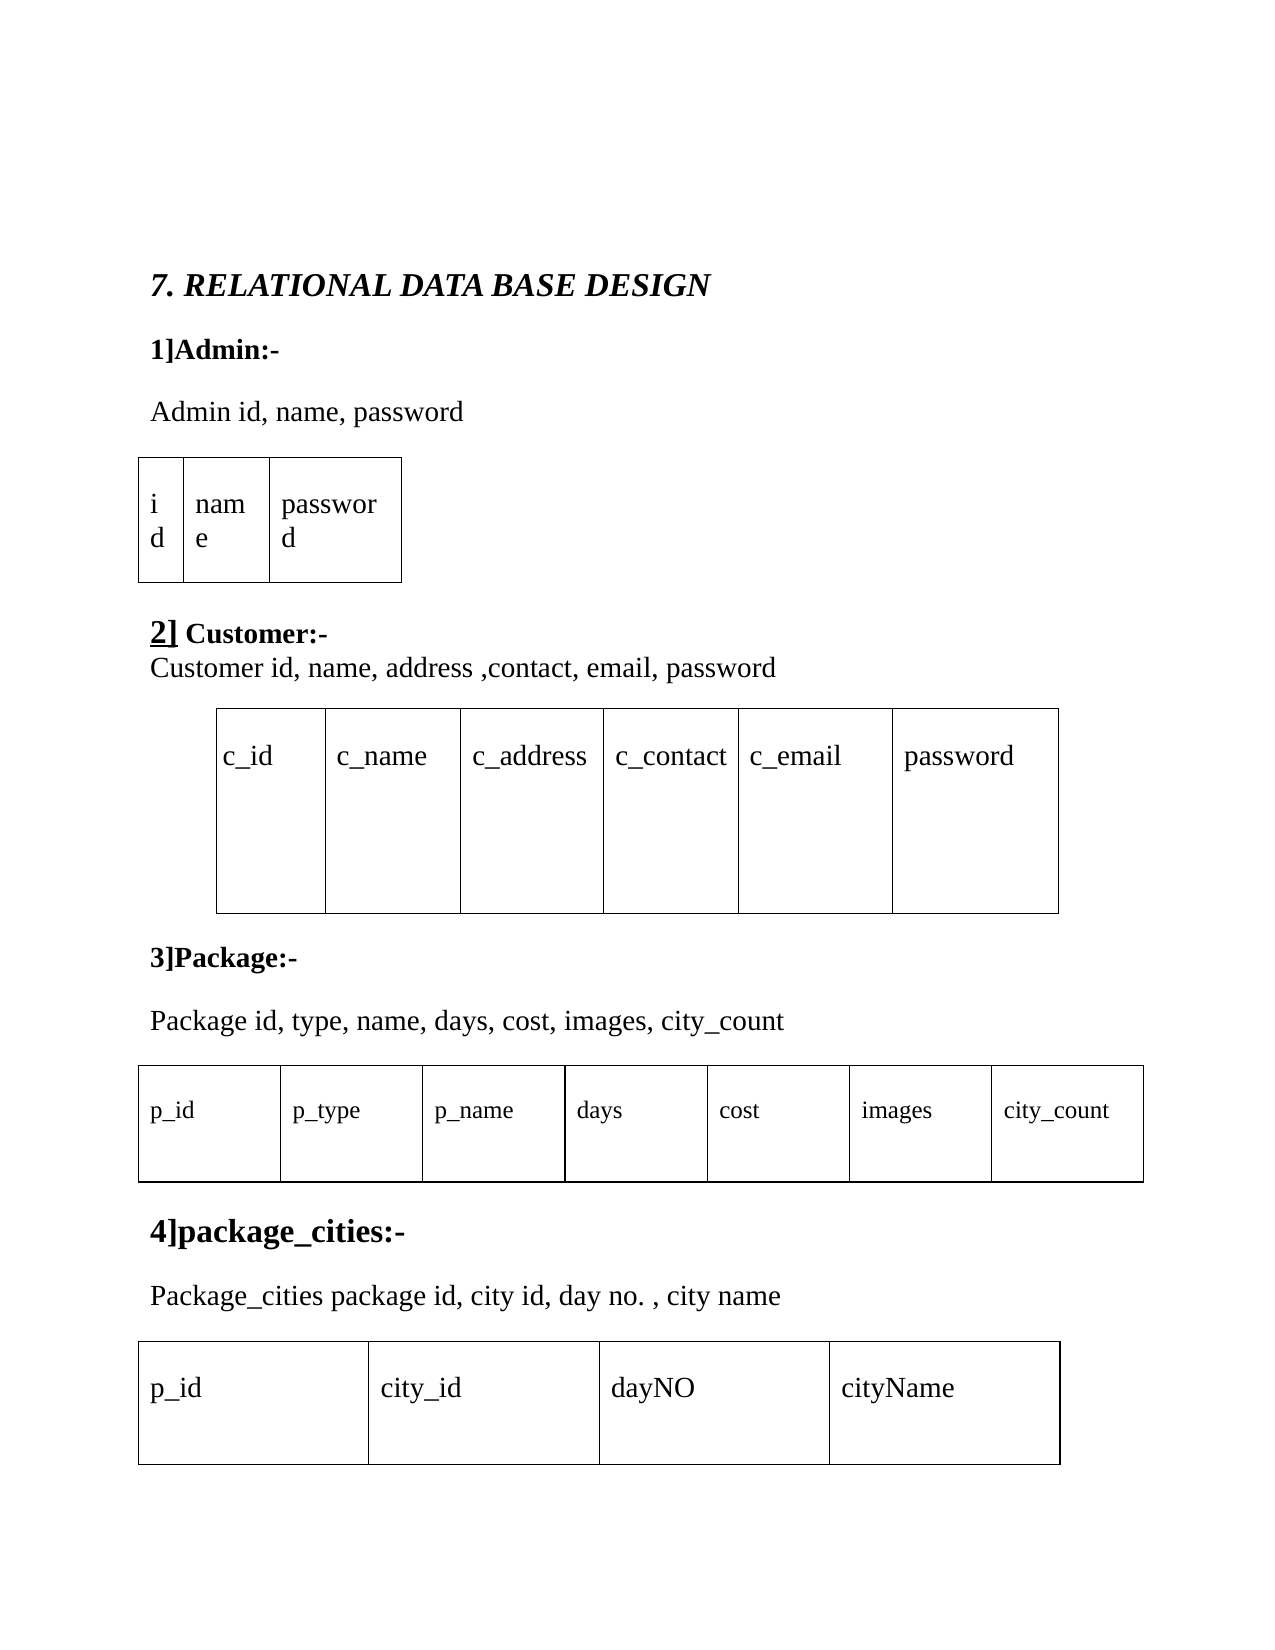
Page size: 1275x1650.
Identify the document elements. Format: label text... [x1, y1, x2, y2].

table_header p_id [139, 1066, 280, 1181]
table_header c_email [739, 709, 892, 913]
text Admin id, name, password [150, 394, 1125, 428]
table_header c_contact [604, 709, 738, 913]
table_header images [850, 1066, 991, 1181]
table_header city_count [992, 1066, 1143, 1181]
table_header c_address [461, 709, 603, 913]
table_header p_id [139, 1342, 368, 1464]
text 1]Admin:- [150, 332, 1125, 366]
table_header cost [708, 1066, 849, 1181]
table_header cityName [830, 1342, 1059, 1464]
text Package id, type, name, days, cost, images, city_count [150, 1003, 1125, 1036]
table_header city_id [369, 1342, 599, 1464]
text 7. RELATIONAL DATA BASE DESIGN [150, 265, 1125, 303]
table_header name [184, 458, 269, 582]
table_header c_id [217, 709, 325, 913]
text Package_cities package id, city id, day no. , city name [150, 1278, 1125, 1312]
text 4]package_cities:- [150, 1211, 1125, 1249]
text Customer id, name, address ,contact, email, password [150, 650, 1125, 684]
table_header password [270, 458, 401, 582]
text 3]Package:- [150, 708, 1125, 974]
table_header c_name [326, 709, 460, 913]
table_header id [139, 458, 183, 582]
table_header dayNO [600, 1342, 829, 1464]
text 2] Customer:- [150, 612, 1125, 650]
table_header p_name [423, 1066, 564, 1181]
table_header days [566, 1066, 707, 1181]
table_header password [893, 709, 1058, 913]
table_header p_type [281, 1066, 422, 1181]
